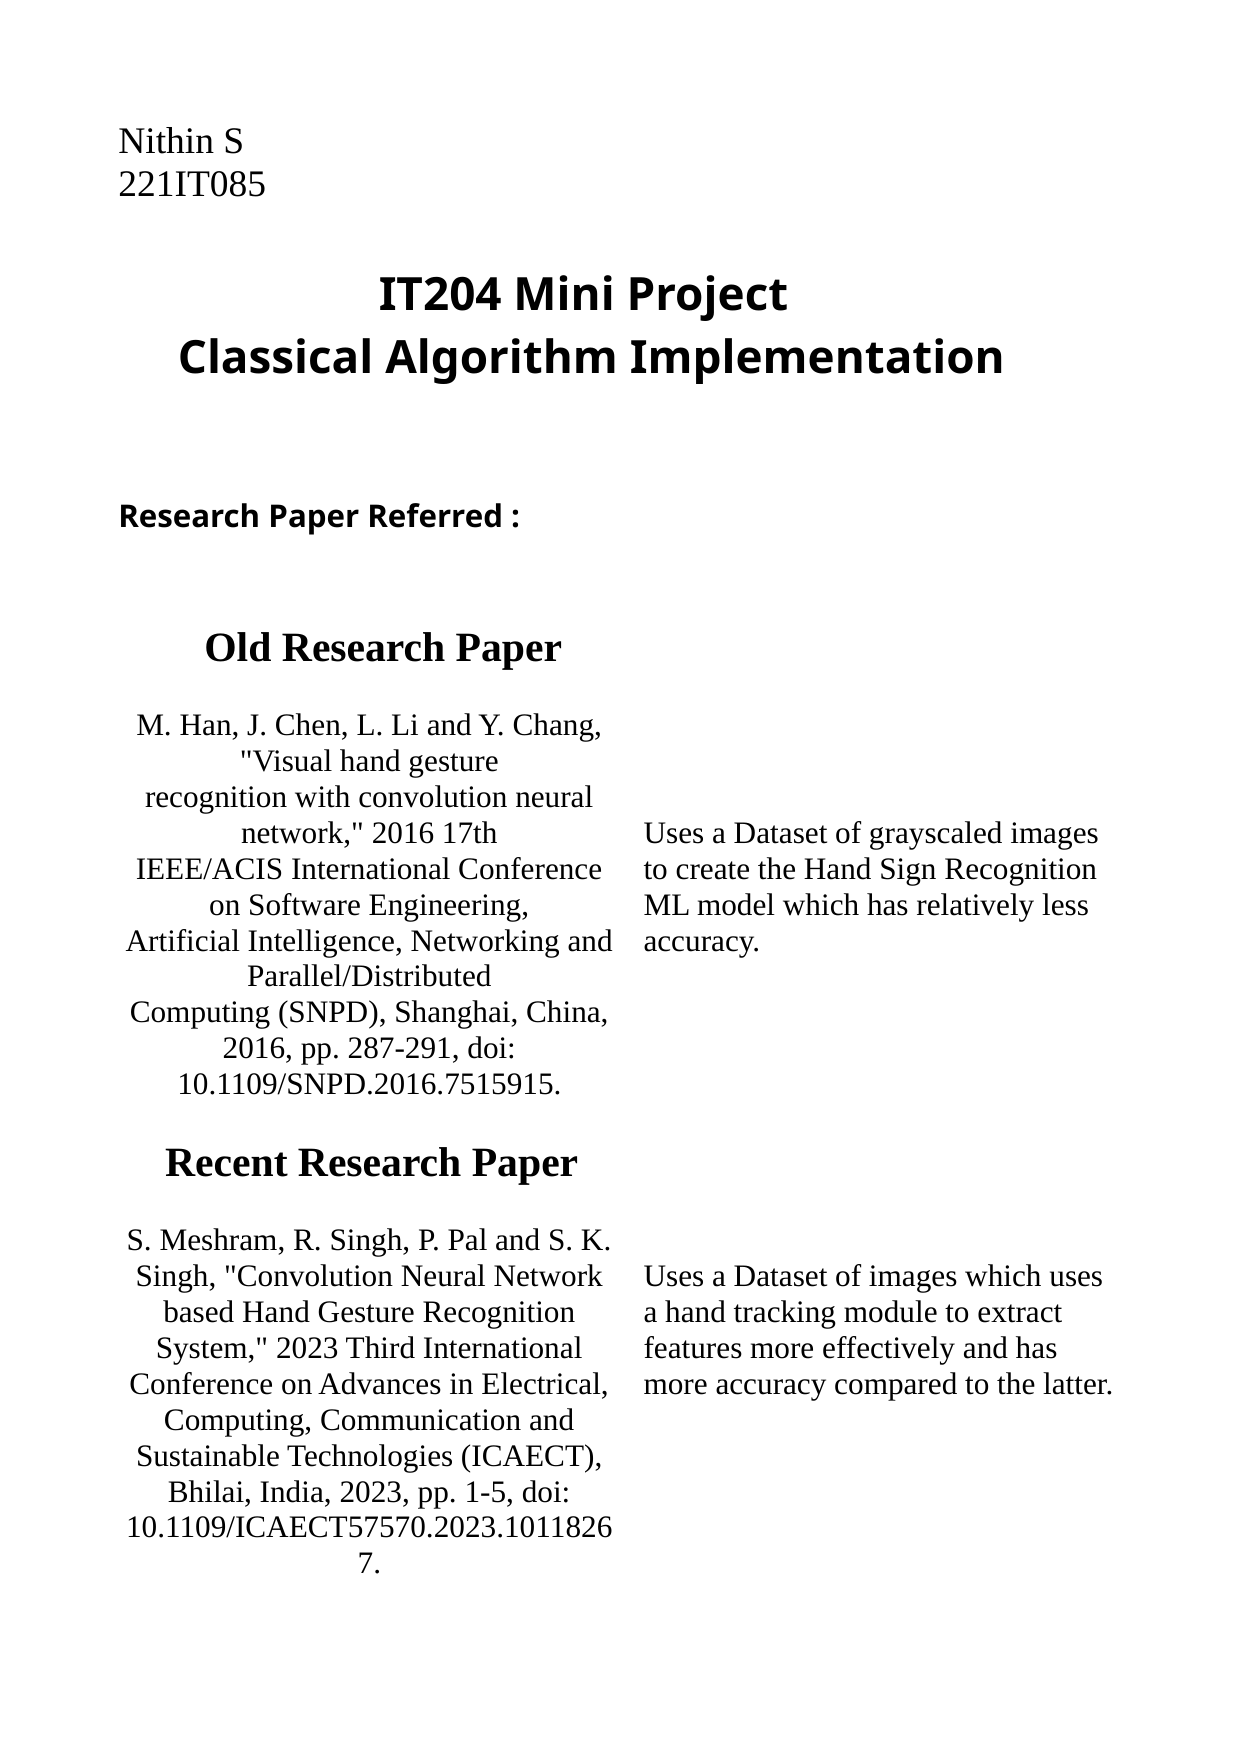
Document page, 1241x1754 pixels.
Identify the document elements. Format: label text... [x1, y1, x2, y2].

table_cell Uses a Dataset of grayscaled images to create the Hand Sign Recognition ML model which has relatively less accuracy. [620, 706, 1122, 1137]
table_cell Recent Research Paper [118, 1138, 620, 1221]
table_cell [620, 1138, 1122, 1221]
table_cell S. Meshram, R. Singh, P. Pal and S. K. Singh, "Convolution Neural Network based Hand Gesture Recognition System," 2023 Third International Conference on Advances in Electrical, Computing, Communication and Sustainable Technologies (ICAECT), Bhilai, India, 2023, pp. 1-5, doi: 10.1109/ICAECT57570.2023.10118267. [118, 1221, 620, 1581]
text Classical Algorithm Implementation [118, 324, 1122, 387]
table_cell M. Han, J. Chen, L. Li and Y. Chang, "Visual hand gesture recognition with convolution neural network," 2016 17th IEEE/ACIS International Conference on Software Engineering, Artificial Intelligence, Networking and Parallel/Distributed Computing (SNPD), Shanghai, China, 2016, pp. 287-291, doi: 10.1109/SNPD.2016.7515915. [118, 706, 620, 1137]
text IT204 Mini Project [118, 262, 1122, 324]
text Research Paper Referred : [118, 494, 1122, 537]
text Nithin S [118, 118, 1122, 161]
table_cell Uses a Dataset of images which uses a hand tracking module to extract features more effectively and has more accuracy compared to the latter. [620, 1221, 1122, 1581]
table_header [620, 622, 1122, 706]
text 221IT085 [118, 161, 1122, 204]
table_header Old Research Paper [118, 622, 620, 706]
